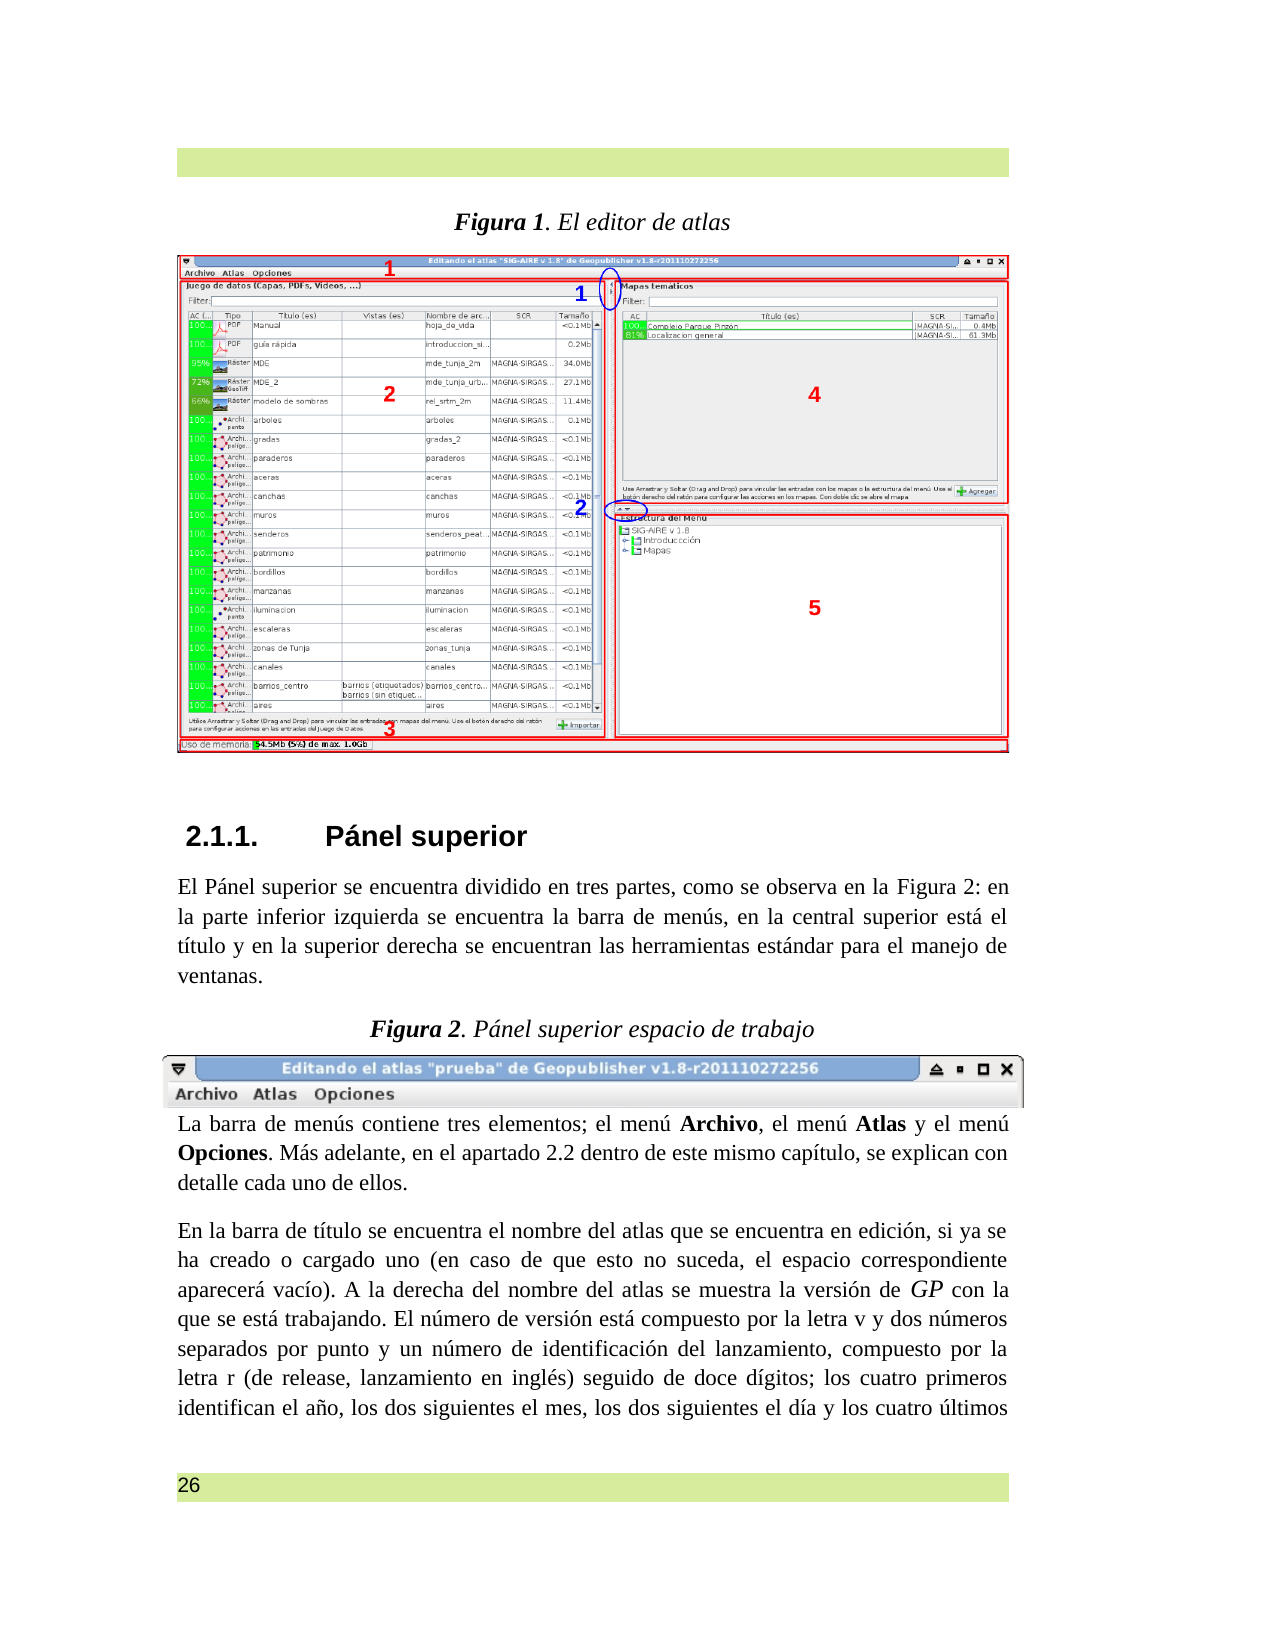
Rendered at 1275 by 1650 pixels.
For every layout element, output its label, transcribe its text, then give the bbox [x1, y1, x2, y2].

picture [162, 1055, 1024, 1108]
text La barra de menús contiene tres elementos; el menú Archivo, el menú Atlas y el menú Opciones. Más adelante, en el apartado 2.2 dentro de este mismo capítulo, se explican con detalle cada uno de ellos. [177, 1108, 1009, 1196]
picture [177, 255, 1010, 753]
text Figura 2. Pánel superior espacio de trabajo [177, 1014, 1009, 1043]
text Figura 1. El editor de atlas [177, 207, 1009, 235]
subtitle Pánel superior [177, 819, 1009, 853]
text El Pánel superior se encuentra dividido en tres partes, como se observa en la Figura 2: en la parte inferior izquierda se encuentra la barra de menús, en la central superior está el título y en la superior derecha se encuentran las herramientas estándar para el manejo de ventanas. [177, 871, 1009, 989]
text En la barra de título se encuentra el nombre del atlas que se encuentra en edición, si ya se ha creado o cargado uno (en caso de que esto no suceda, el espacio correspondiente aparecerá vacío). A la derecha del nombre del atlas se muestra la versión de GP con la que se está trabajando. El número de versión está compuesto por la letra v y dos números separados por punto y un número de identificación del lanzamiento, compuesto por la letra r (de release, lanzamiento en inglés) seguido de doce dígitos; los cuatro primeros identifican el año, los dos siguientes el mes, los dos siguientes el día y los cuatro últimos [177, 1214, 1009, 1421]
